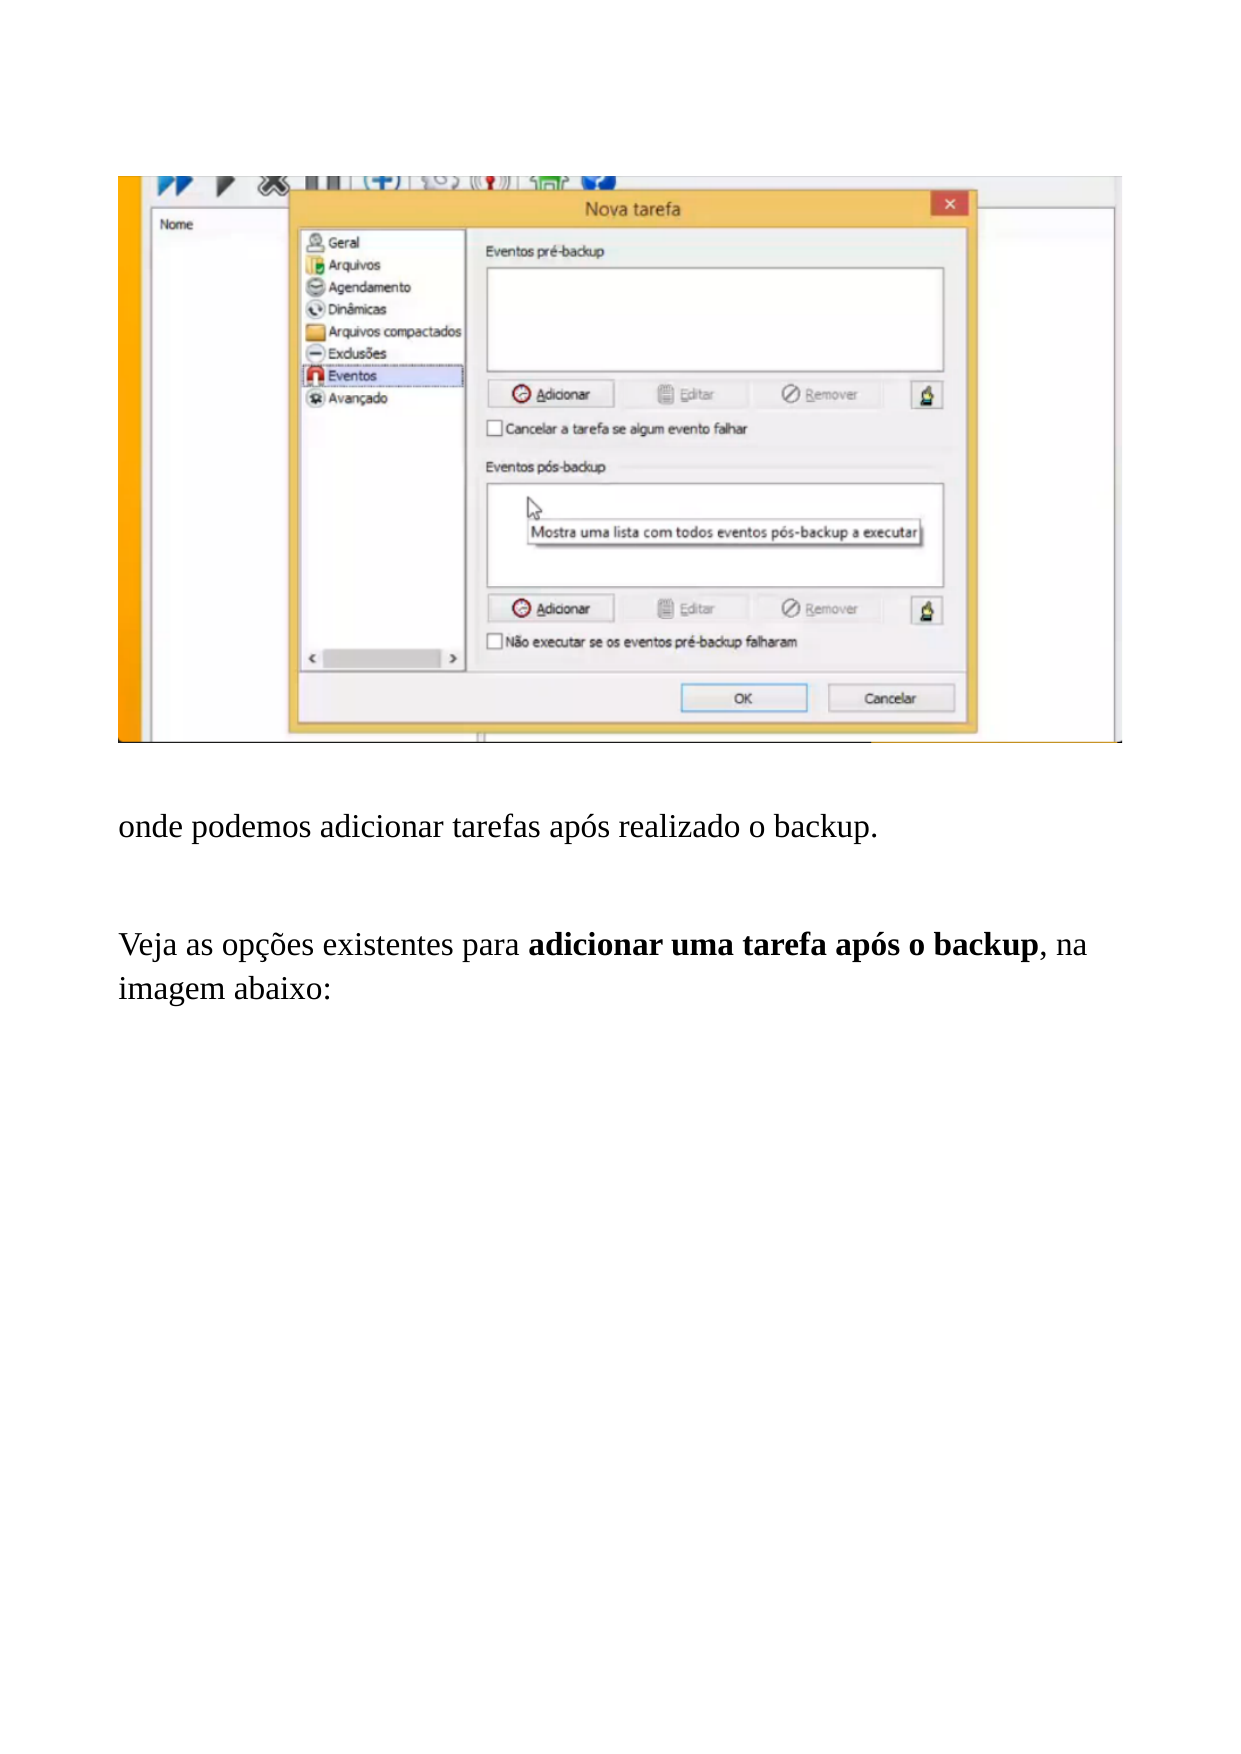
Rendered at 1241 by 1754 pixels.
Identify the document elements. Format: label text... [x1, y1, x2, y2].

picture [118, 176, 1123, 743]
text onde podemos adicionar tarefas após realizado o backup. [118, 807, 1122, 845]
text Veja as opções existentes para adicionar uma tarefa após o backup, na imagem abaixo: [118, 924, 1122, 1006]
